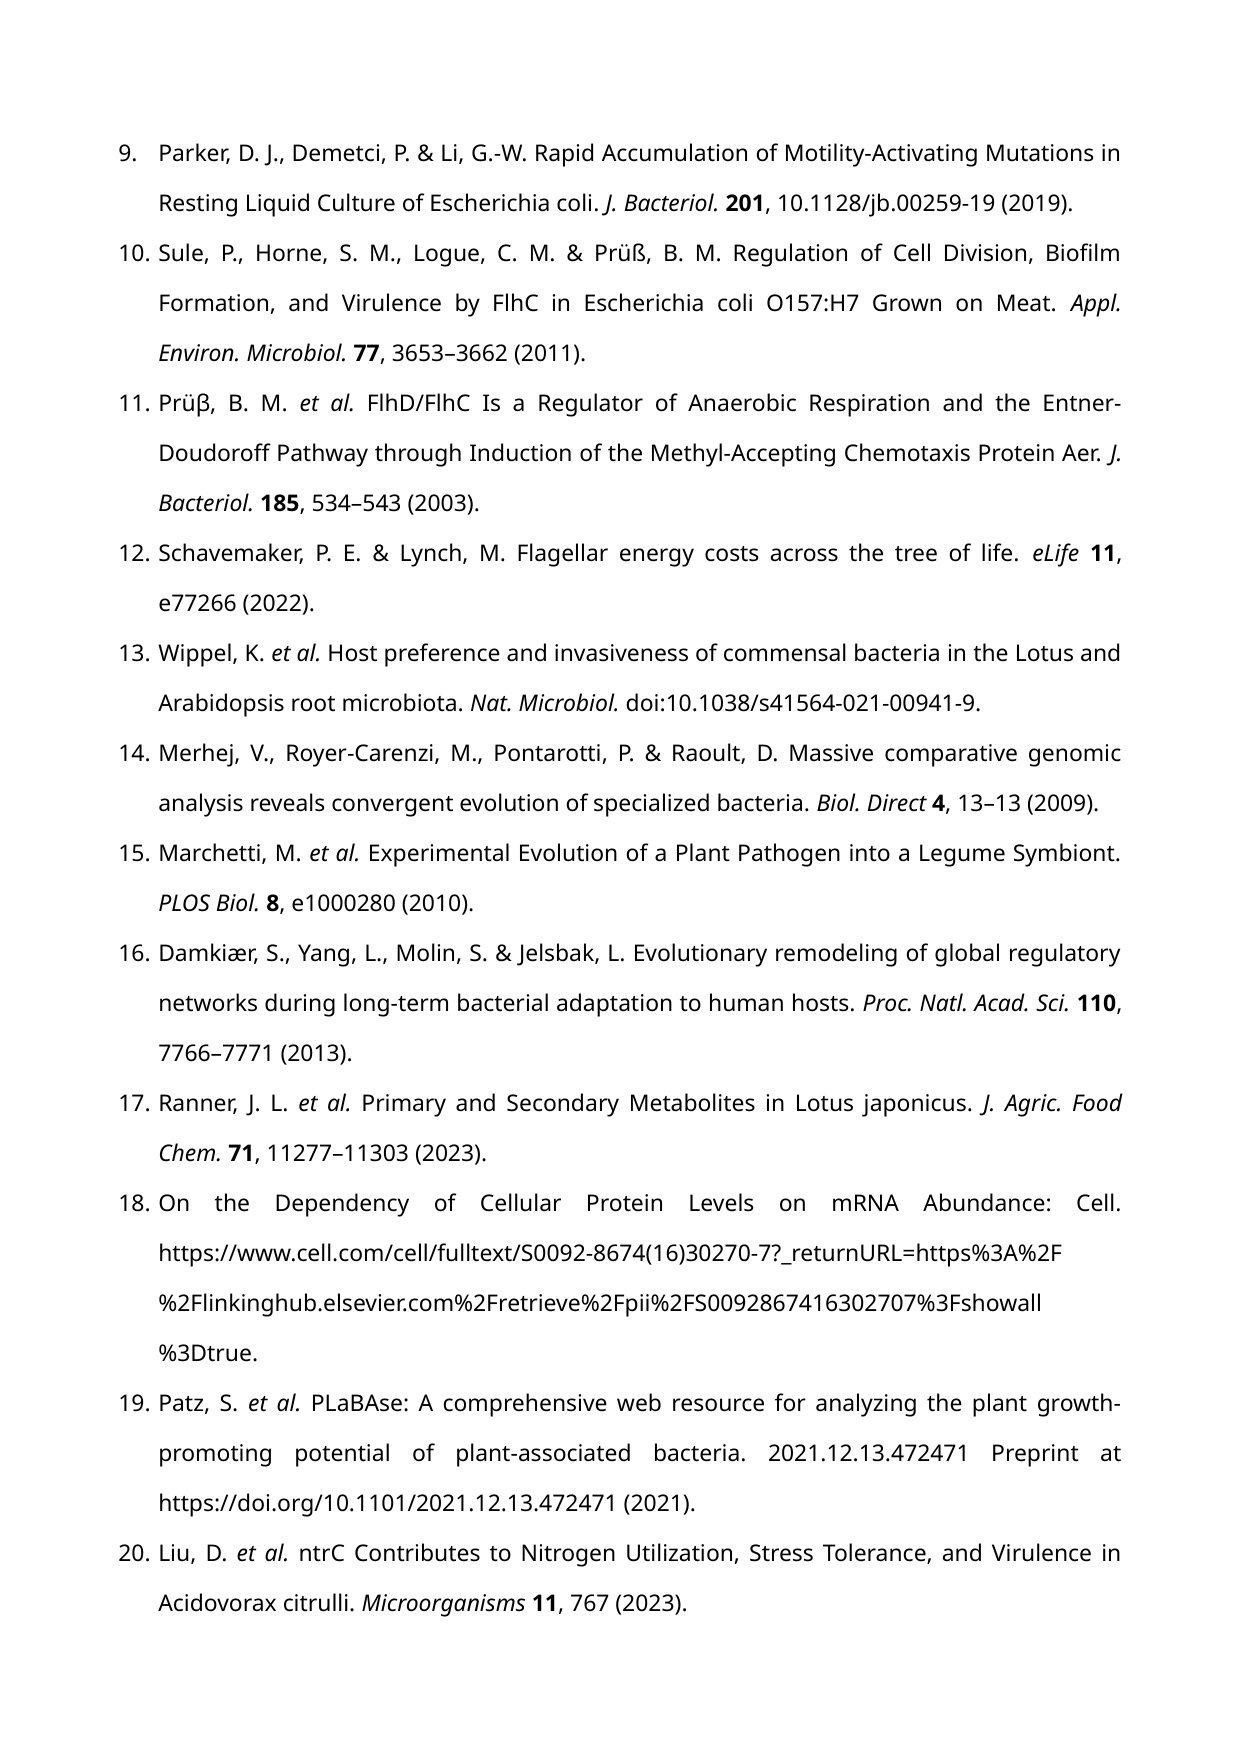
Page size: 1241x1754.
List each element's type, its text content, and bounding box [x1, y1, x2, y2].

text 13. Wippel, K. et al. Host preference and invasiveness of commensal bacteria in the Lotus and Arabidopsis root microbiota. Nat. Microbiol. doi:10.1038/s41564-021-00941-9. [118, 618, 1122, 718]
text 9. Parker, D. J., Demetci, P. & Li, G.-W. Rapid Accumulation of Motility-Activating Mutations in Resting Liquid Culture of Escherichia coli. J. Bacteriol. 201, 10.1128/jb.00259-19 (2019). [118, 118, 1122, 218]
text 14. Merhej, V., Royer-Carenzi, M., Pontarotti, P. & Raoult, D. Massive comparative genomic analysis reveals convergent evolution of specialized bacteria. Biol. Direct 4, 13–13 (2009). [118, 718, 1122, 818]
text 20. Liu, D. et al. ntrC Contributes to Nitrogen Utilization, Stress Tolerance, and Virulence in Acidovorax citrulli. Microorganisms 11, 767 (2023). [118, 1518, 1122, 1618]
text 16. Damkiær, S., Yang, L., Molin, S. & Jelsbak, L. Evolutionary remodeling of global regulatory networks during long-term bacterial adaptation to human hosts. Proc. Natl. Acad. Sci. 110, 7766–7771 (2013). [118, 918, 1122, 1068]
text 12. Schavemaker, P. E. & Lynch, M. Flagellar energy costs across the tree of life. eLife 11, e77266 (2022). [118, 518, 1122, 618]
text 15. Marchetti, M. et al. Experimental Evolution of a Plant Pathogen into a Legume Symbiont. PLOS Biol. 8, e1000280 (2010). [118, 818, 1122, 918]
text 11. Prüβ, B. M. et al. FlhD/FlhC Is a Regulator of Anaerobic Respiration and the Entner-Doudoroff Pathway through Induction of the Methyl-Accepting Chemotaxis Protein Aer. J. Bacteriol. 185, 534–543 (2003). [118, 368, 1122, 518]
text 19. Patz, S. et al. PLaBAse: A comprehensive web resource for analyzing the plant growth-promoting potential of plant-associated bacteria. 2021.12.13.472471 Preprint at https://doi.org/10.1101/2021.12.13.472471 (2021). [118, 1368, 1122, 1518]
text 17. Ranner, J. L. et al. Primary and Secondary Metabolites in Lotus japonicus. J. Agric. Food Chem. 71, 11277–11303 (2023). [118, 1068, 1122, 1168]
text 10. Sule, P., Horne, S. M., Logue, C. M. & Prüß, B. M. Regulation of Cell Division, Biofilm Formation, and Virulence by FlhC in Escherichia coli O157:H7 Grown on Meat. Appl. Environ. Microbiol. 77, 3653–3662 (2011). [118, 218, 1122, 368]
text 18. On the Dependency of Cellular Protein Levels on mRNA Abundance: Cell. https://www.cell.com/cell/fulltext/S0092-8674(16)30270-7?_returnURL=https%3A%2F%2Flinkinghub.elsevier.com%2Fretrieve%2Fpii%2FS0092867416302707%3Fshowall%3Dtrue. [118, 1168, 1122, 1368]
